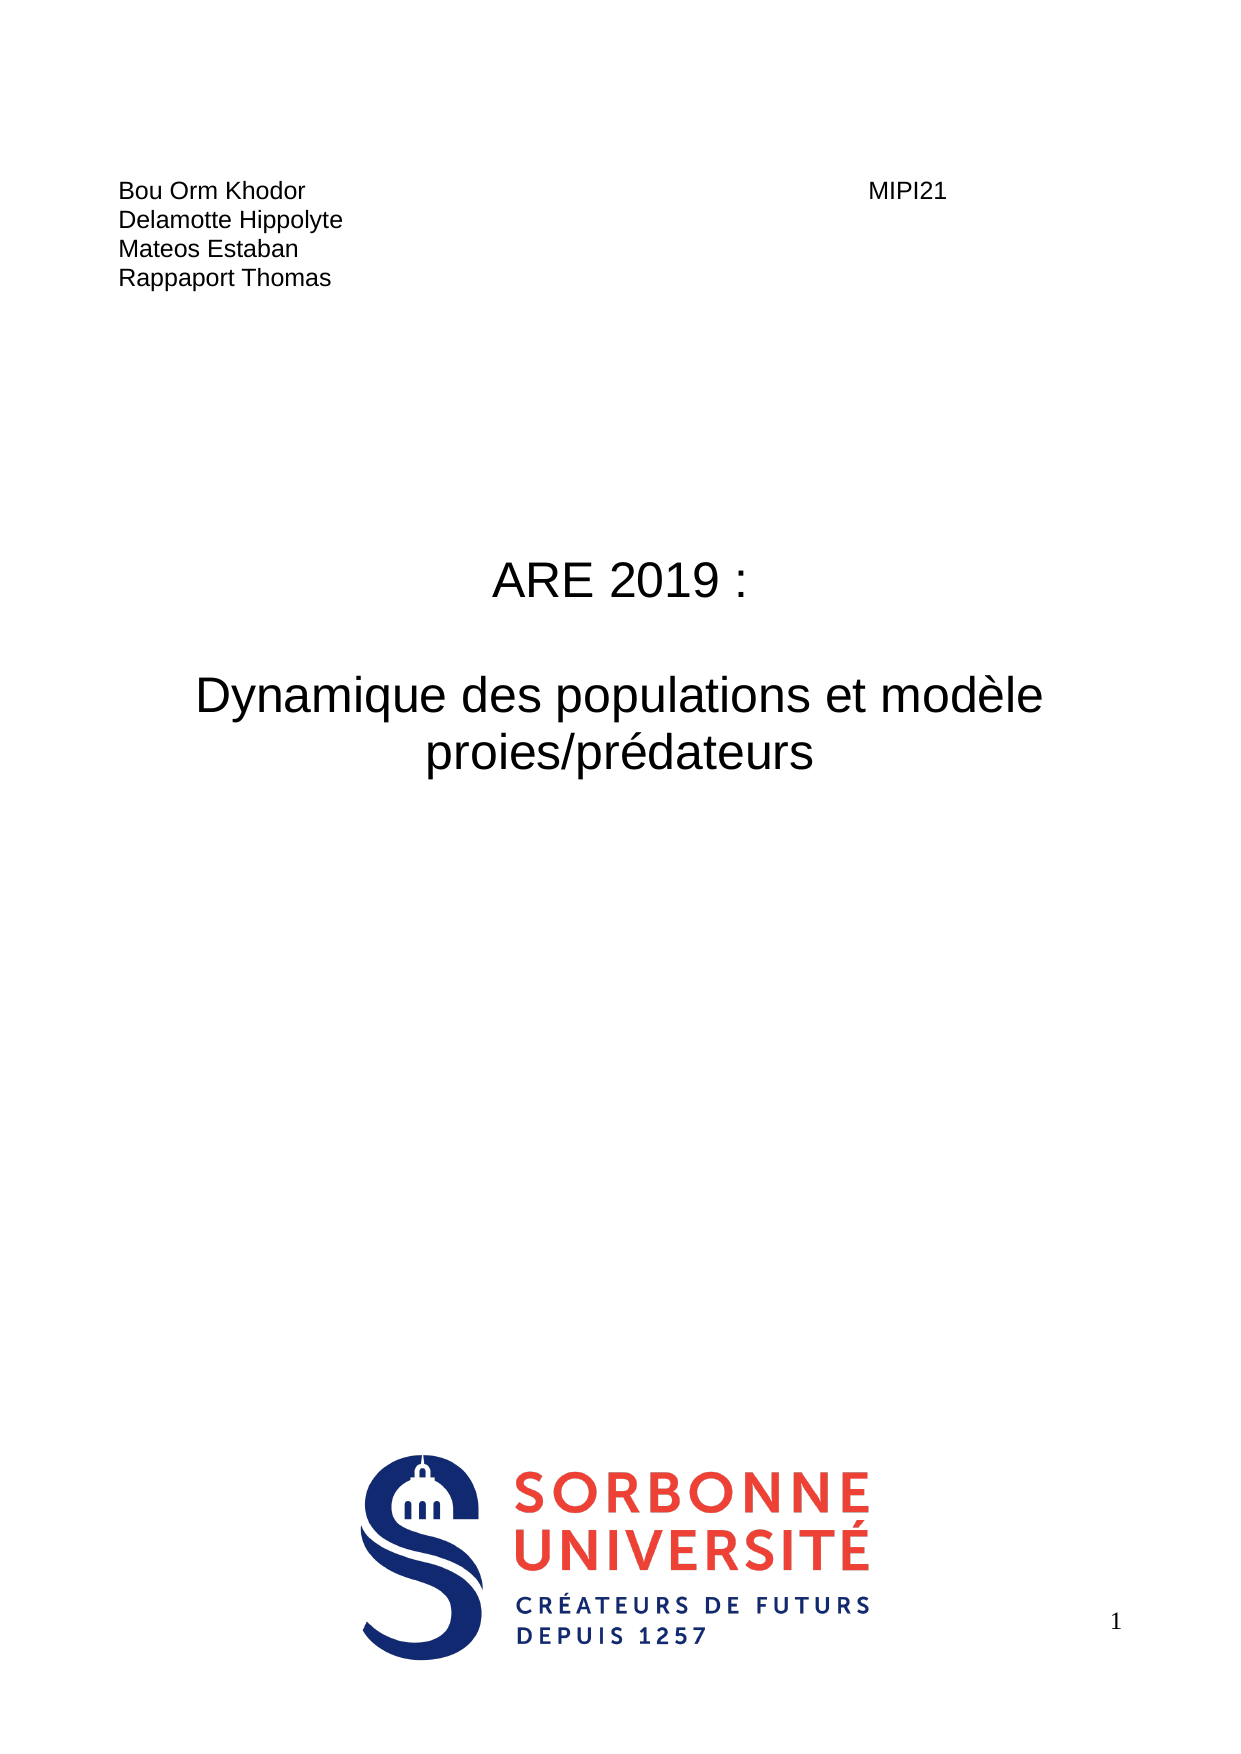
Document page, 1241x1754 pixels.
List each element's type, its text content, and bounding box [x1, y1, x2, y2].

text Mateos Estaban [118, 234, 1122, 263]
text Bou Orm Khodor MIPI21 [118, 176, 1122, 205]
text ARE 2019 : [118, 550, 1122, 608]
text Dynamique des populations et modèle proies/prédateurs [118, 665, 1122, 780]
text Delamotte Hippolyte [118, 205, 1122, 234]
picture [357, 1452, 875, 1663]
text Rappaport Thomas [118, 263, 1122, 291]
